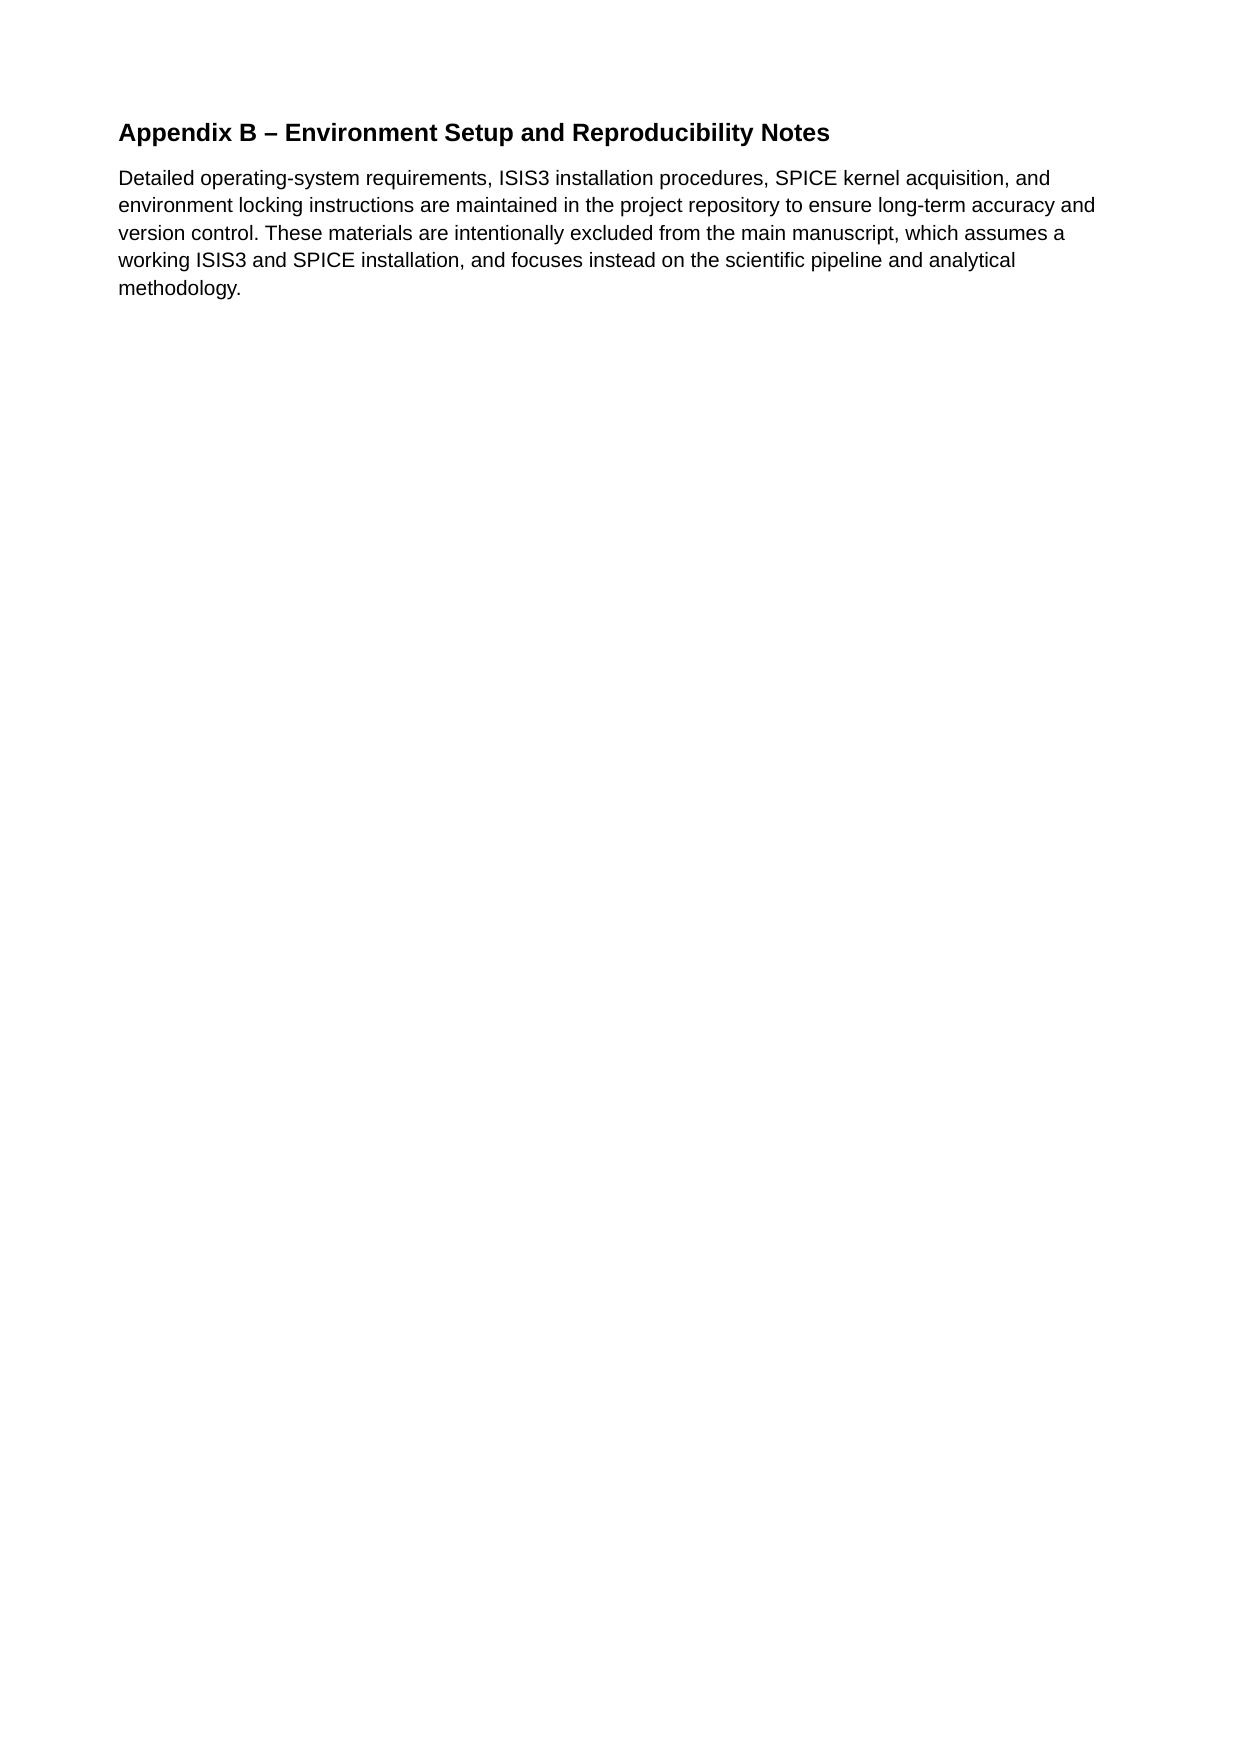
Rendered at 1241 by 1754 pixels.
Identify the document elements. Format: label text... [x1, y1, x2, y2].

text Appendix B – Environment Setup and Reproducibility Notes [118, 118, 1122, 147]
text Detailed operating-system requirements, ISIS3 installation procedures, SPICE kernel acquisition, and environment locking instructions are maintained in the project repository to ensure long-term accuracy and version control. These materials are intentionally excluded from the main manuscript, which assumes a working ISIS3 and SPICE installation, and focuses instead on the scientific pipeline and analytical methodology. [118, 166, 1122, 300]
